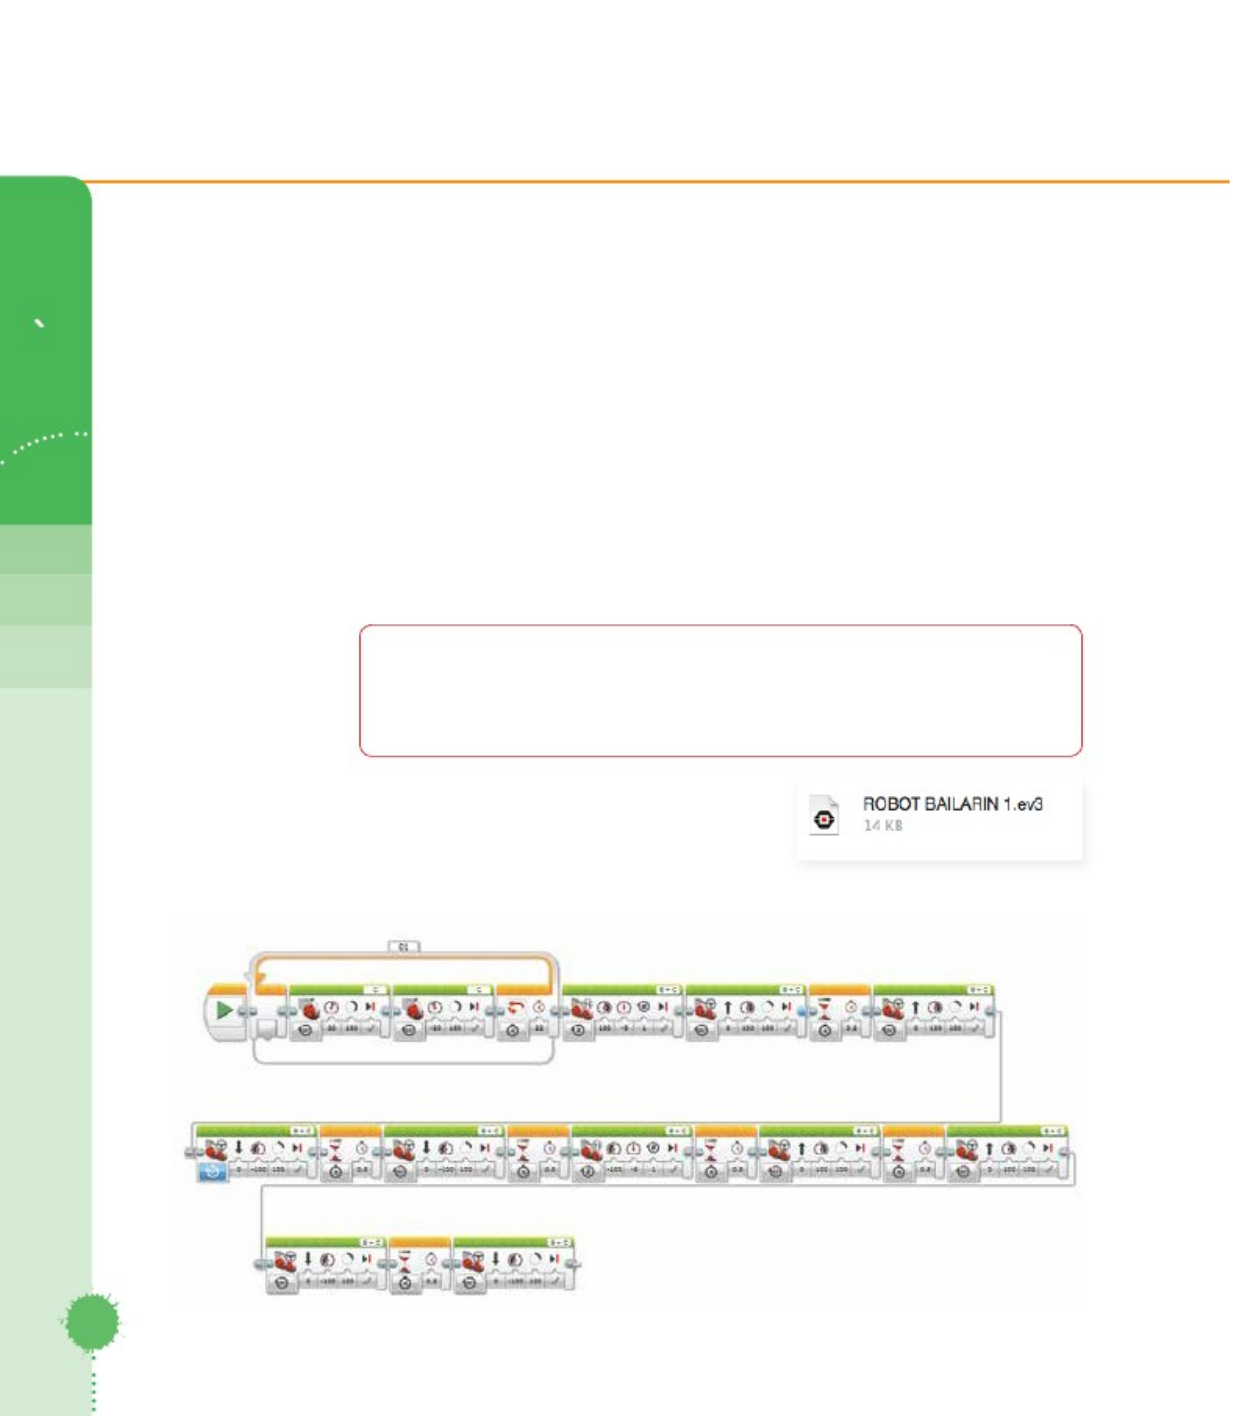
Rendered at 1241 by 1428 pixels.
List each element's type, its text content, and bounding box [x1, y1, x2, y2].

picture [0, 0, 1230, 1416]
text SESION [1230, 307, 1240, 337]
text 49 [1230, 1321, 1240, 1348]
text 4 [1230, 454, 1240, 525]
